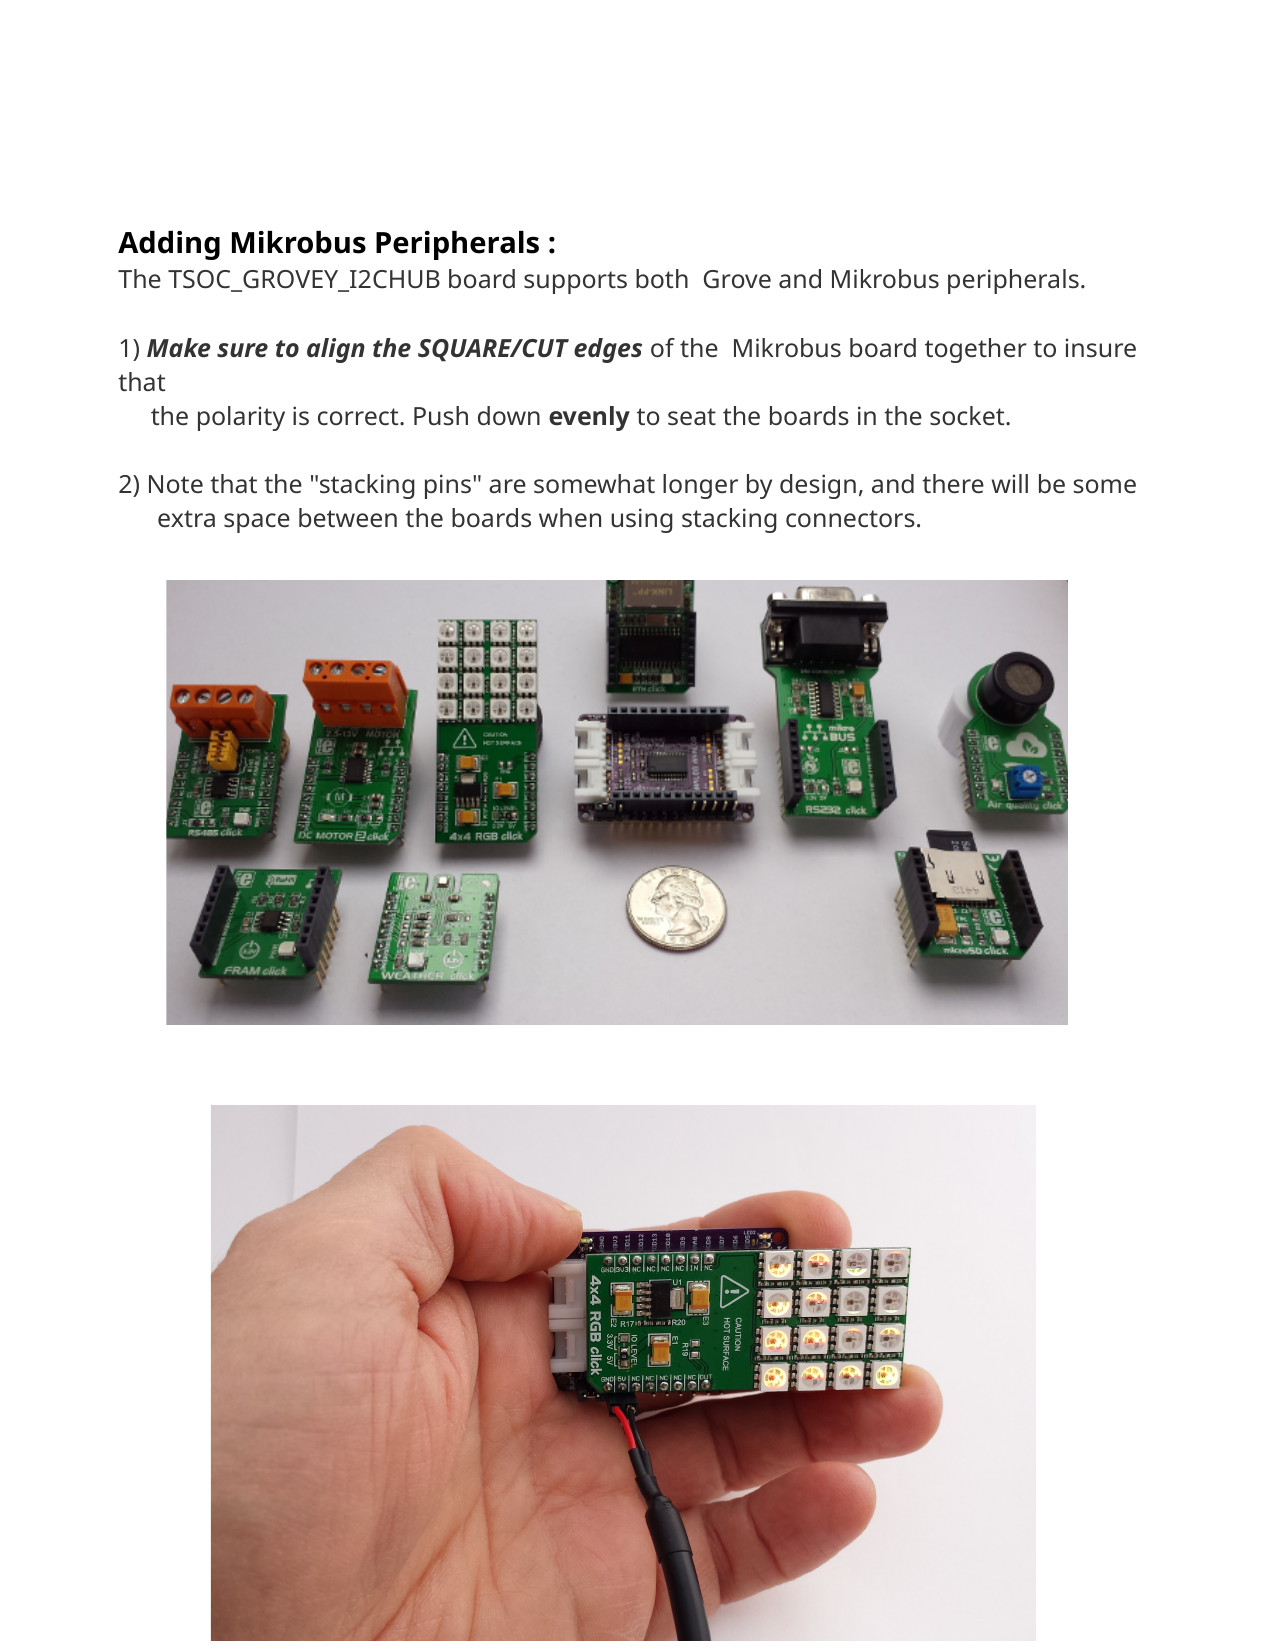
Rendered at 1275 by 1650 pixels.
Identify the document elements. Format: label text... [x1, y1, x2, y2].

text Adding Mikrobus Peripherals : The TSOC_GROVEY_I2CHUB board supports both Grove and Mikrobus peripherals. 1) Make sure to align the SQUARE/CUT edges of the Mikrobus board together to insure that the polarity is correct. Push down evenly to seat the boards in the socket. 2) Note that the "stacking pins" are somewhat longer by design, and there will be some extra space between the boards when using stacking connectors. [118, 222, 1157, 535]
picture [166, 580, 1068, 1025]
picture [210, 1105, 1037, 1641]
